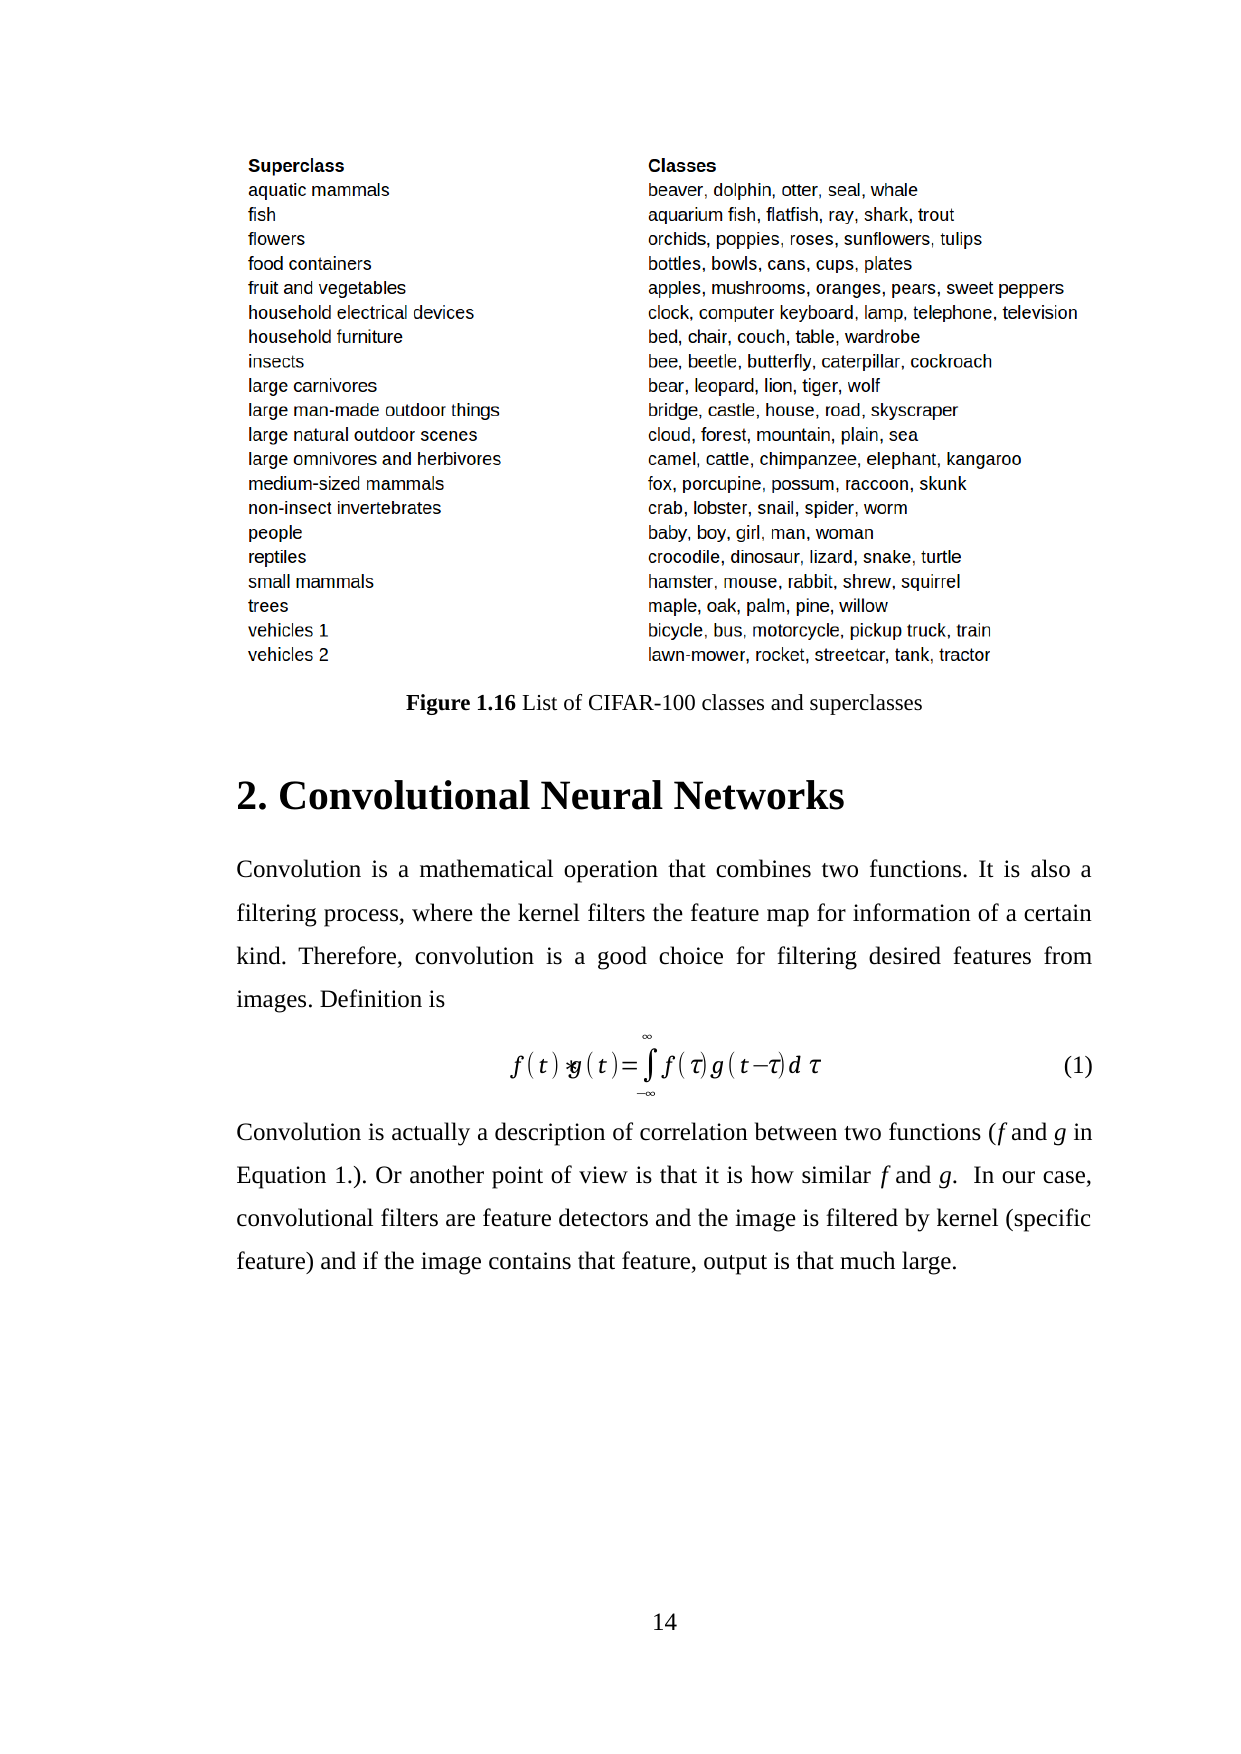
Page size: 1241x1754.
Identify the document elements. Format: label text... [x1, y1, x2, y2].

subtitle 2. Convolutional Neural Networks [236, 770, 1093, 818]
picture [236, 147, 1093, 675]
text Convolution is a mathematical operation that combines two functions. It is also a filtering process, where the kernel filters the feature map for information of a certain kind. Therefore, convolution is a good choice for filtering desired features from images. Definition is [236, 854, 1093, 1013]
text (1) [236, 1027, 1093, 1102]
text Convolution is actually a description of correlation between two functions (f and g in Equation 1.). Or another point of view is that it is how similar f and g. In our case, convolutional filters are feature detectors and the image is filtered by kernel (specific feature) and if the image contains that feature, output is that much large. [236, 1117, 1093, 1275]
text Figure 1.16 List of CIFAR-100 classes and superclasses [236, 689, 1093, 715]
